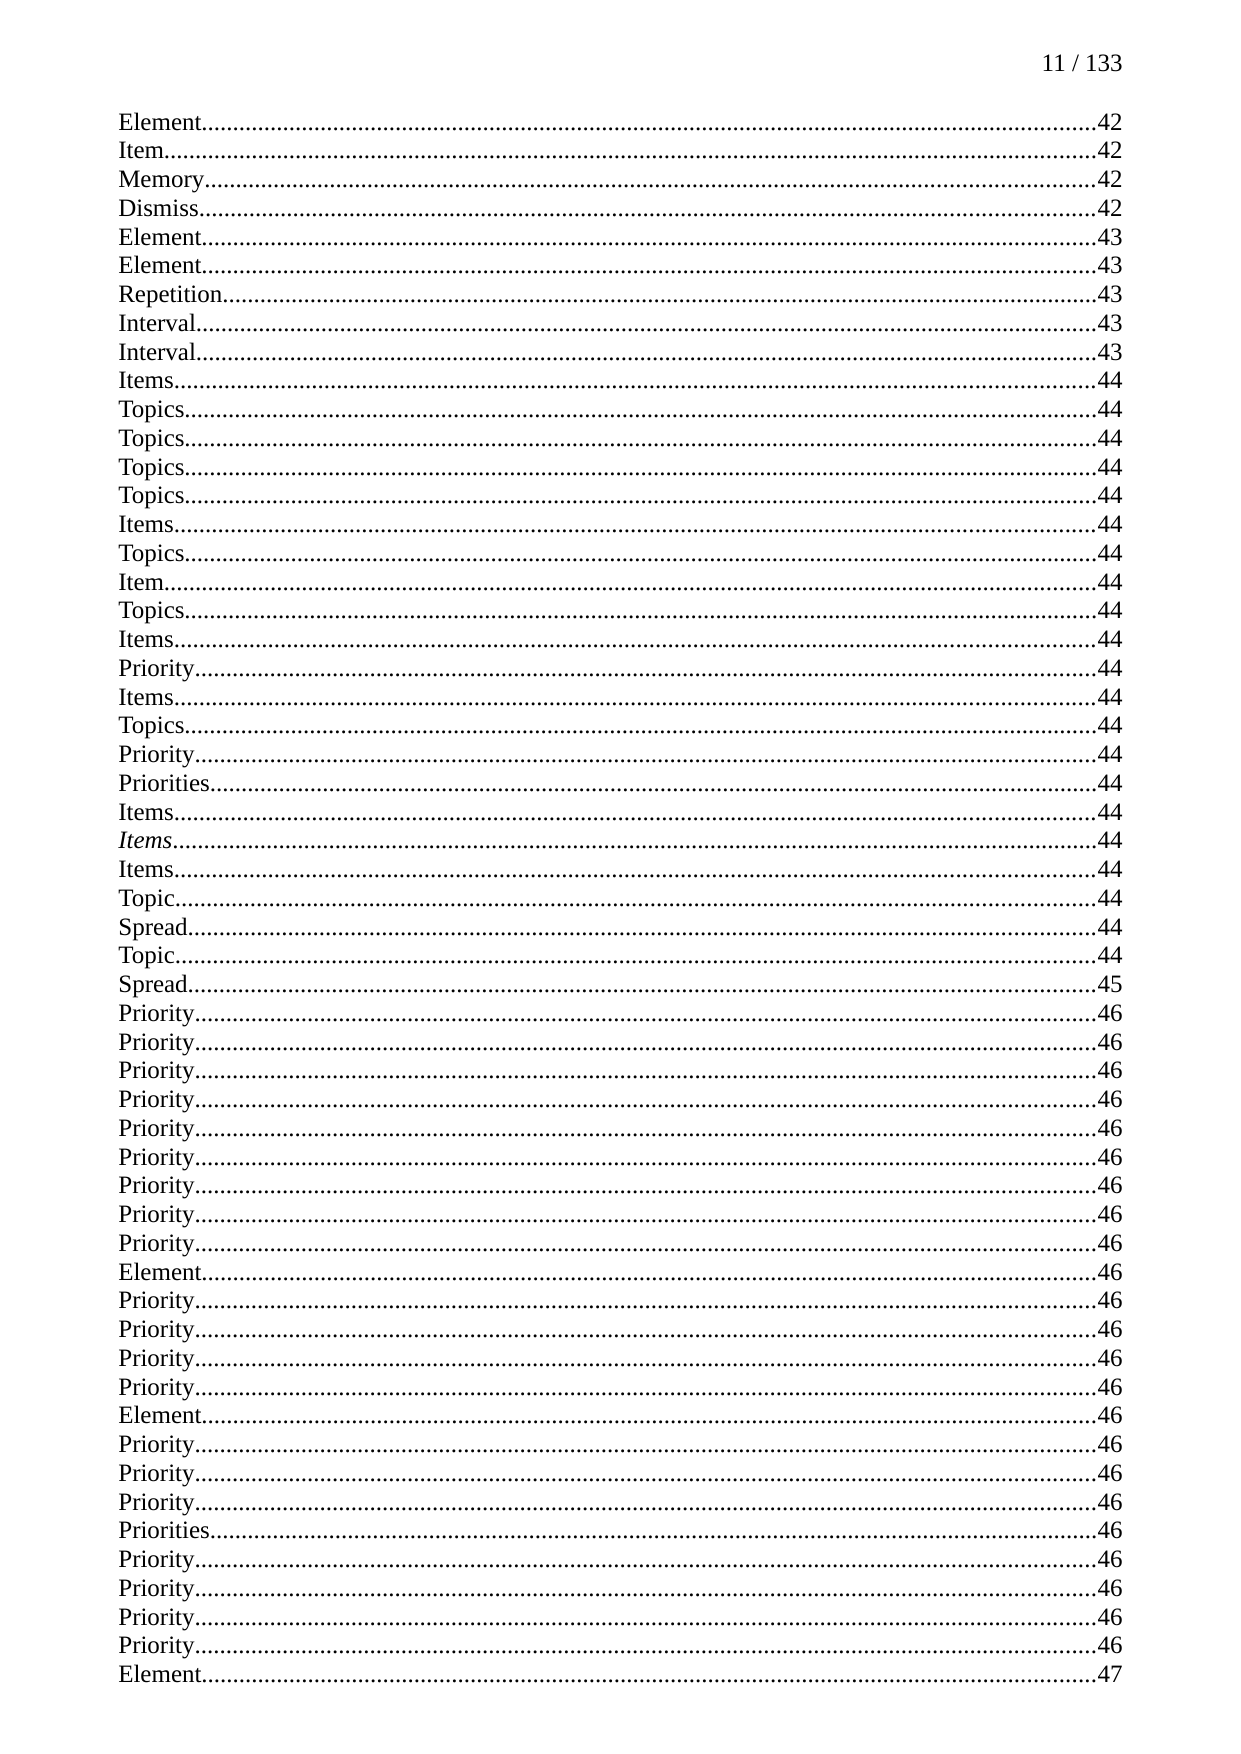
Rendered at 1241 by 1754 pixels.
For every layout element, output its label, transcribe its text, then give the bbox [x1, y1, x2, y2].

text Items 44 [118, 509, 1122, 538]
text Priority 46 [118, 1544, 1122, 1573]
text Dismiss 42 [118, 193, 1122, 222]
text Priority 46 [118, 1573, 1122, 1602]
text Element 47 [118, 1659, 1122, 1688]
text Items 44 [118, 366, 1122, 394]
text Spread 45 [118, 969, 1122, 998]
text Items 44 [118, 797, 1122, 826]
text Topic 44 [118, 941, 1122, 969]
text Priority 46 [118, 1286, 1122, 1314]
text Element 43 [118, 222, 1122, 251]
text Priority 46 [118, 1314, 1122, 1343]
text Priority 46 [118, 1056, 1122, 1084]
text Repetition 43 [118, 279, 1122, 308]
text Priority 46 [118, 1142, 1122, 1171]
text Element 46 [118, 1257, 1122, 1286]
text Topic 44 [118, 883, 1122, 912]
text Topics 44 [118, 481, 1122, 509]
text Priority 46 [118, 1113, 1122, 1142]
text Item 44 [118, 567, 1122, 596]
text Items 44 [118, 682, 1122, 711]
text Items 44 [118, 624, 1122, 653]
text Priority 46 [118, 1458, 1122, 1487]
text Element 43 [118, 251, 1122, 279]
text Element 46 [118, 1401, 1122, 1429]
text Topics 44 [118, 452, 1122, 481]
text Items 44 [118, 826, 1122, 854]
text Topics 44 [118, 423, 1122, 452]
text Priority 46 [118, 1171, 1122, 1199]
text Priority 46 [118, 1343, 1122, 1372]
text Priority 46 [118, 998, 1122, 1027]
text Items 44 [118, 854, 1122, 883]
text Topics 44 [118, 596, 1122, 624]
text Priority 46 [118, 1228, 1122, 1257]
text Priority 46 [118, 1429, 1122, 1458]
text Item 42 [118, 136, 1122, 164]
text Priority 46 [118, 1027, 1122, 1056]
text Interval 43 [118, 337, 1122, 366]
text Topics 44 [118, 394, 1122, 423]
text Memory 42 [118, 164, 1122, 193]
text Priority 46 [118, 1631, 1122, 1659]
text Priority 46 [118, 1602, 1122, 1631]
text Priority 46 [118, 1084, 1122, 1113]
text Priority 46 [118, 1199, 1122, 1228]
text Priority 44 [118, 739, 1122, 768]
text Priorities 46 [118, 1516, 1122, 1544]
text Priorities 44 [118, 768, 1122, 797]
text Topics 44 [118, 711, 1122, 739]
text Interval 43 [118, 308, 1122, 337]
text Priority 44 [118, 653, 1122, 682]
text Priority 46 [118, 1487, 1122, 1516]
text Spread 44 [118, 912, 1122, 941]
text Priority 46 [118, 1372, 1122, 1401]
text Element 42 [118, 107, 1122, 136]
text Topics 44 [118, 538, 1122, 567]
